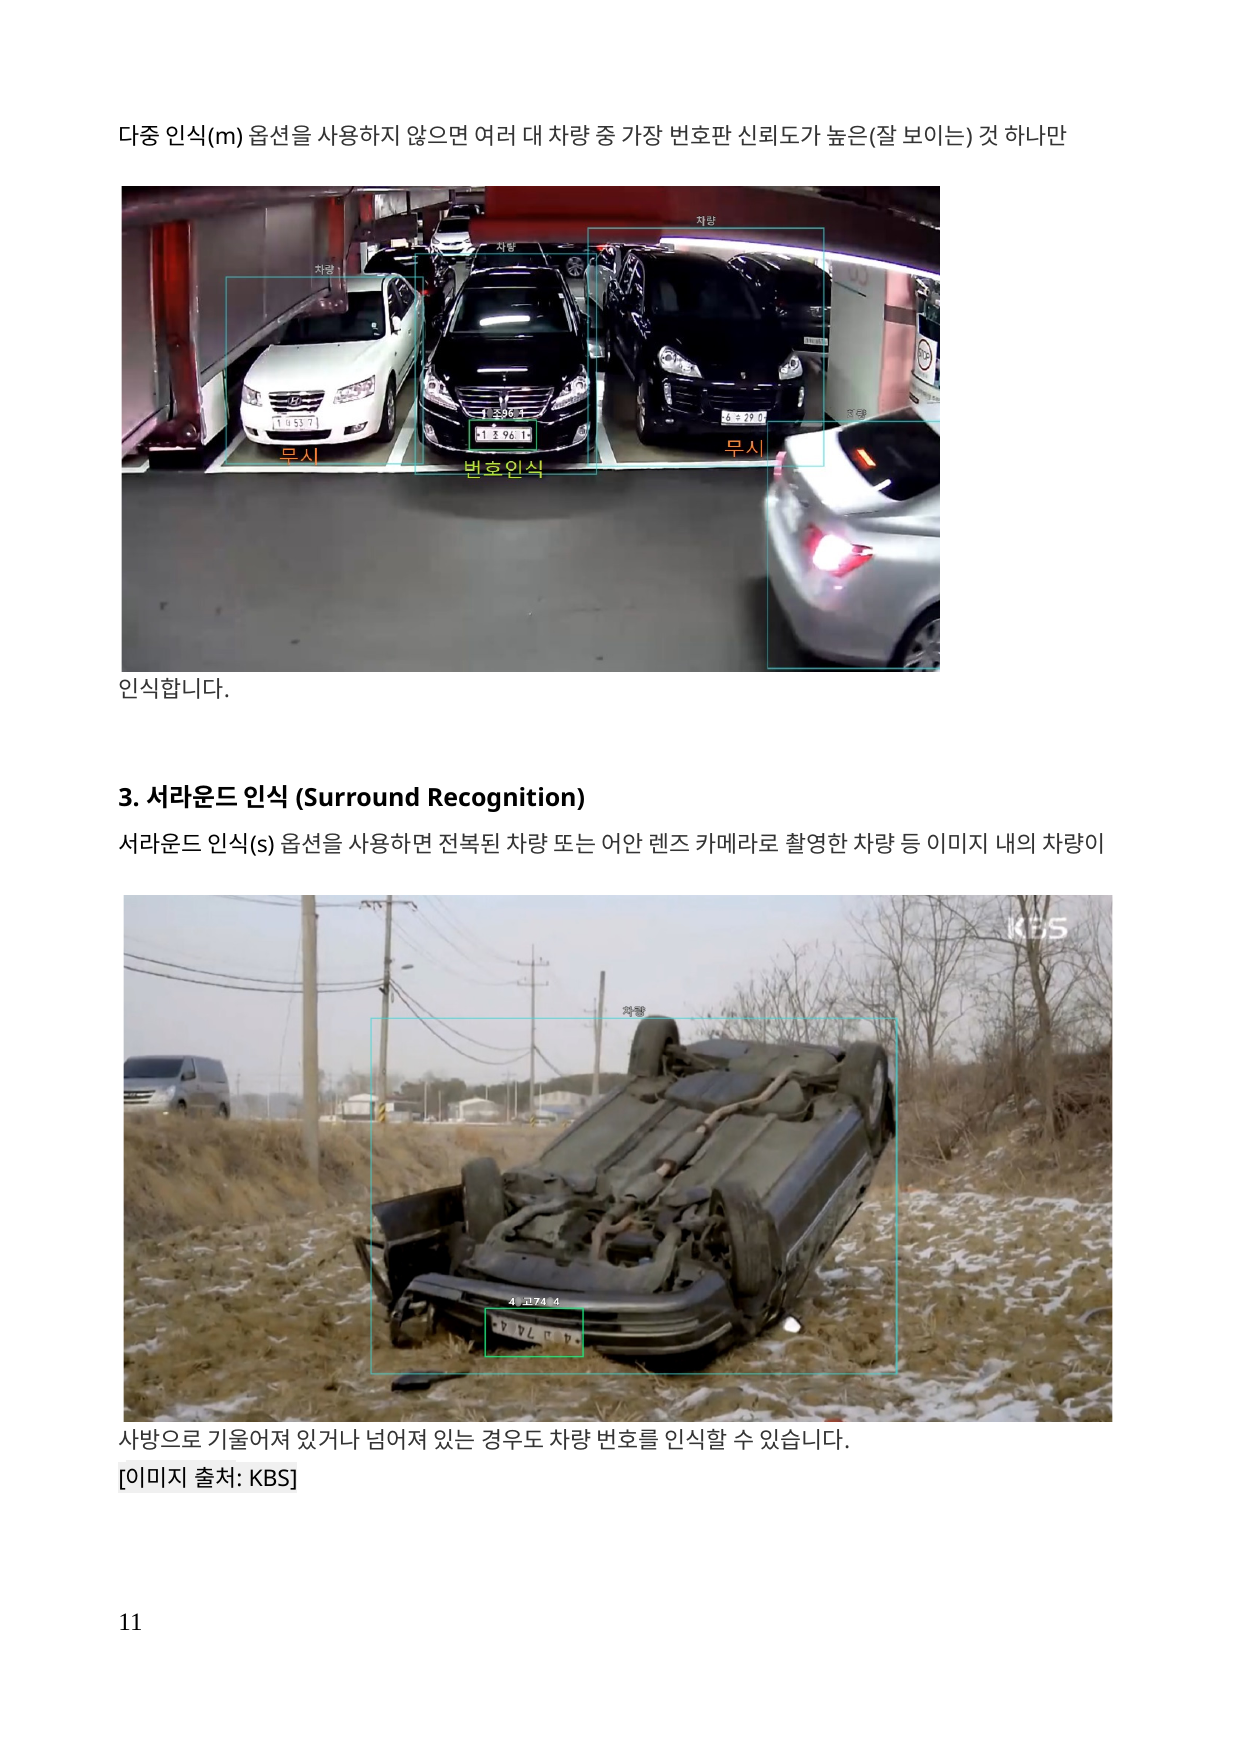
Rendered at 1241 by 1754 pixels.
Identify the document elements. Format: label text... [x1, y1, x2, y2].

picture [121, 186, 940, 672]
picture [123, 895, 1113, 1422]
text 서라운드 인식(s) 옵션을 사용하면 전복된 차량 또는 어안 렌즈 카메라로 촬영한 차량 등 이미지 내의 차량이 사방으로 기울어져 있거나 넘어져 있는 경우도 차량 번호를 인식할 수 있습니다. [이미지 출처: KBS] [118, 826, 1122, 1526]
text 다중 인식(m) 옵션을 사용하지 않으면 여러 대 차량 중 가장 번호판 신뢰도가 높은(잘 보이는) 것 하나만 인식합니다. [118, 118, 1122, 738]
subtitle 3. 서라운드 인식 (Surround Recognition) [118, 777, 1122, 813]
